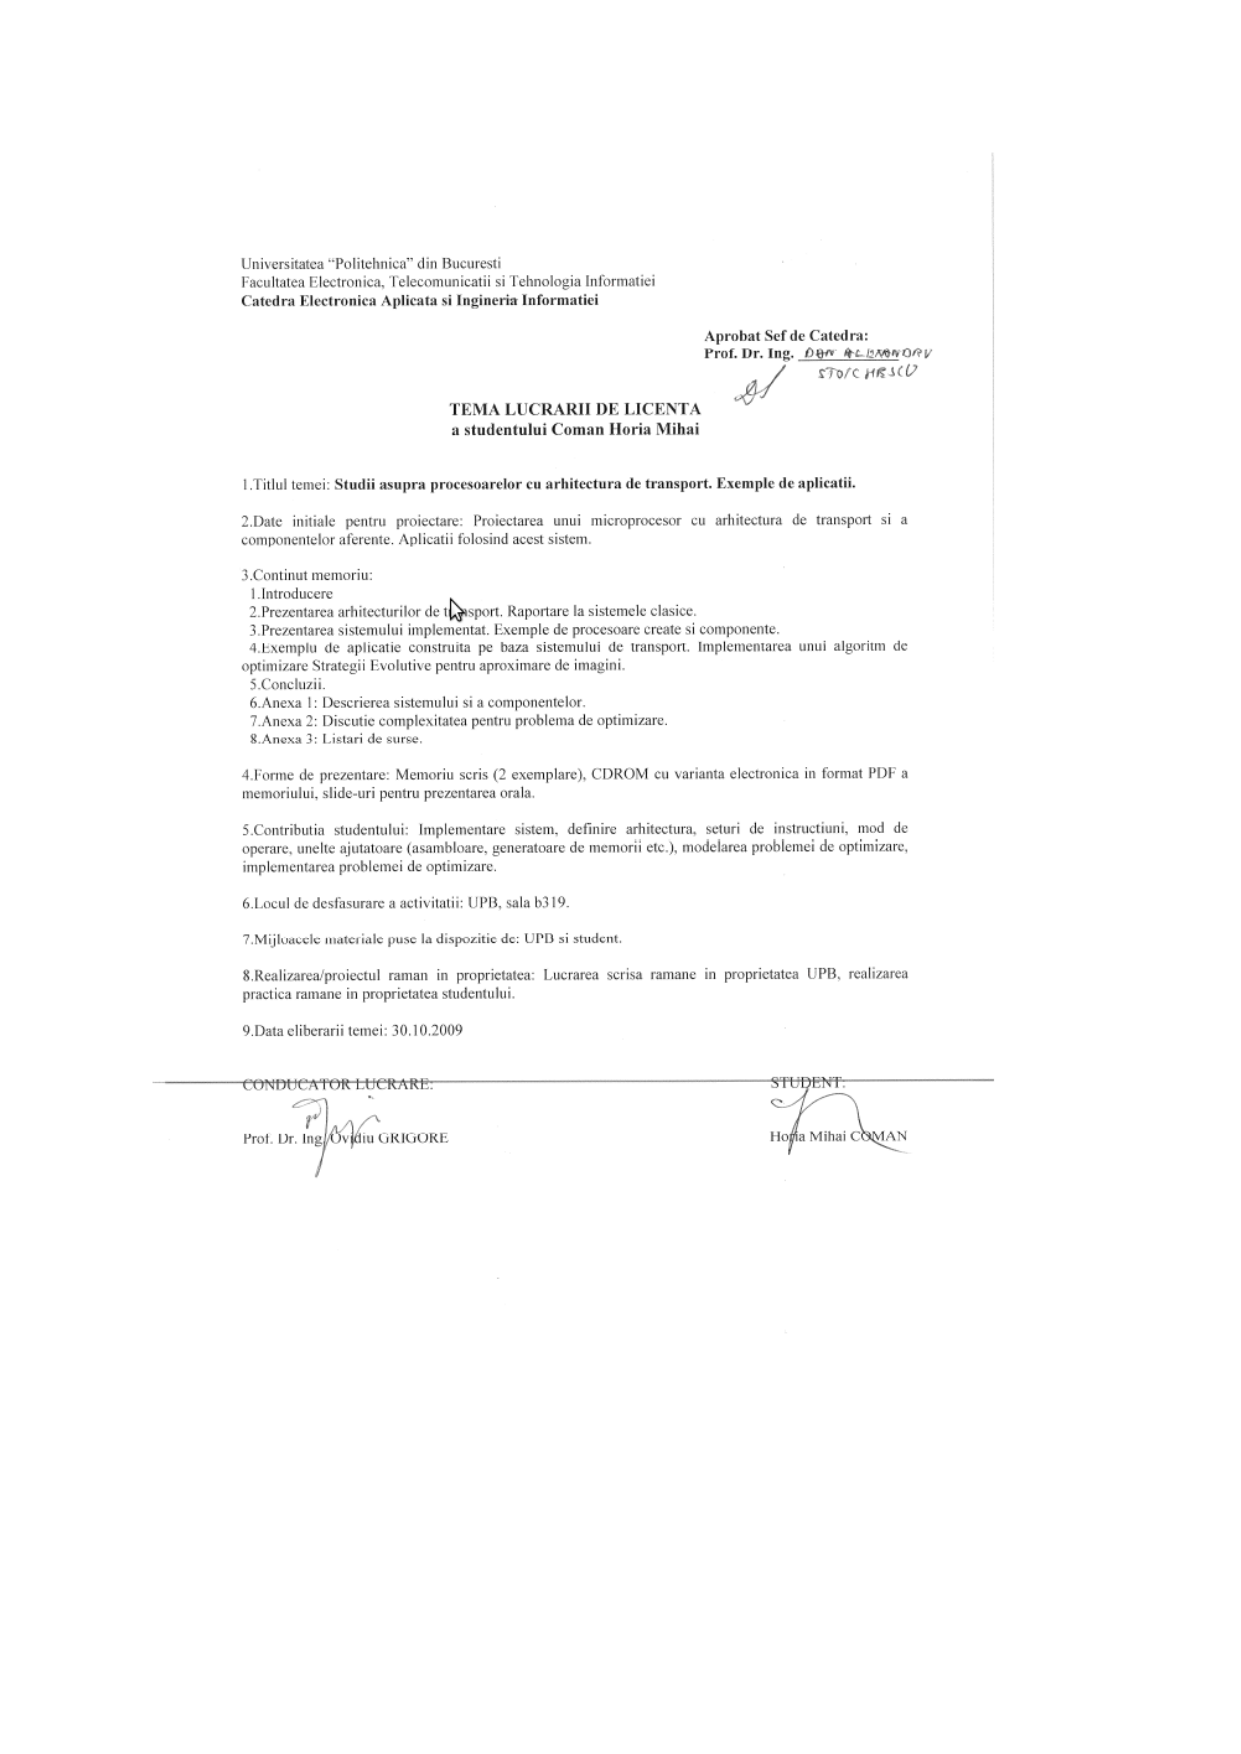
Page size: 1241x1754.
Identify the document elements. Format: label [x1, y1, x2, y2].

picture [118, 118, 1123, 1419]
